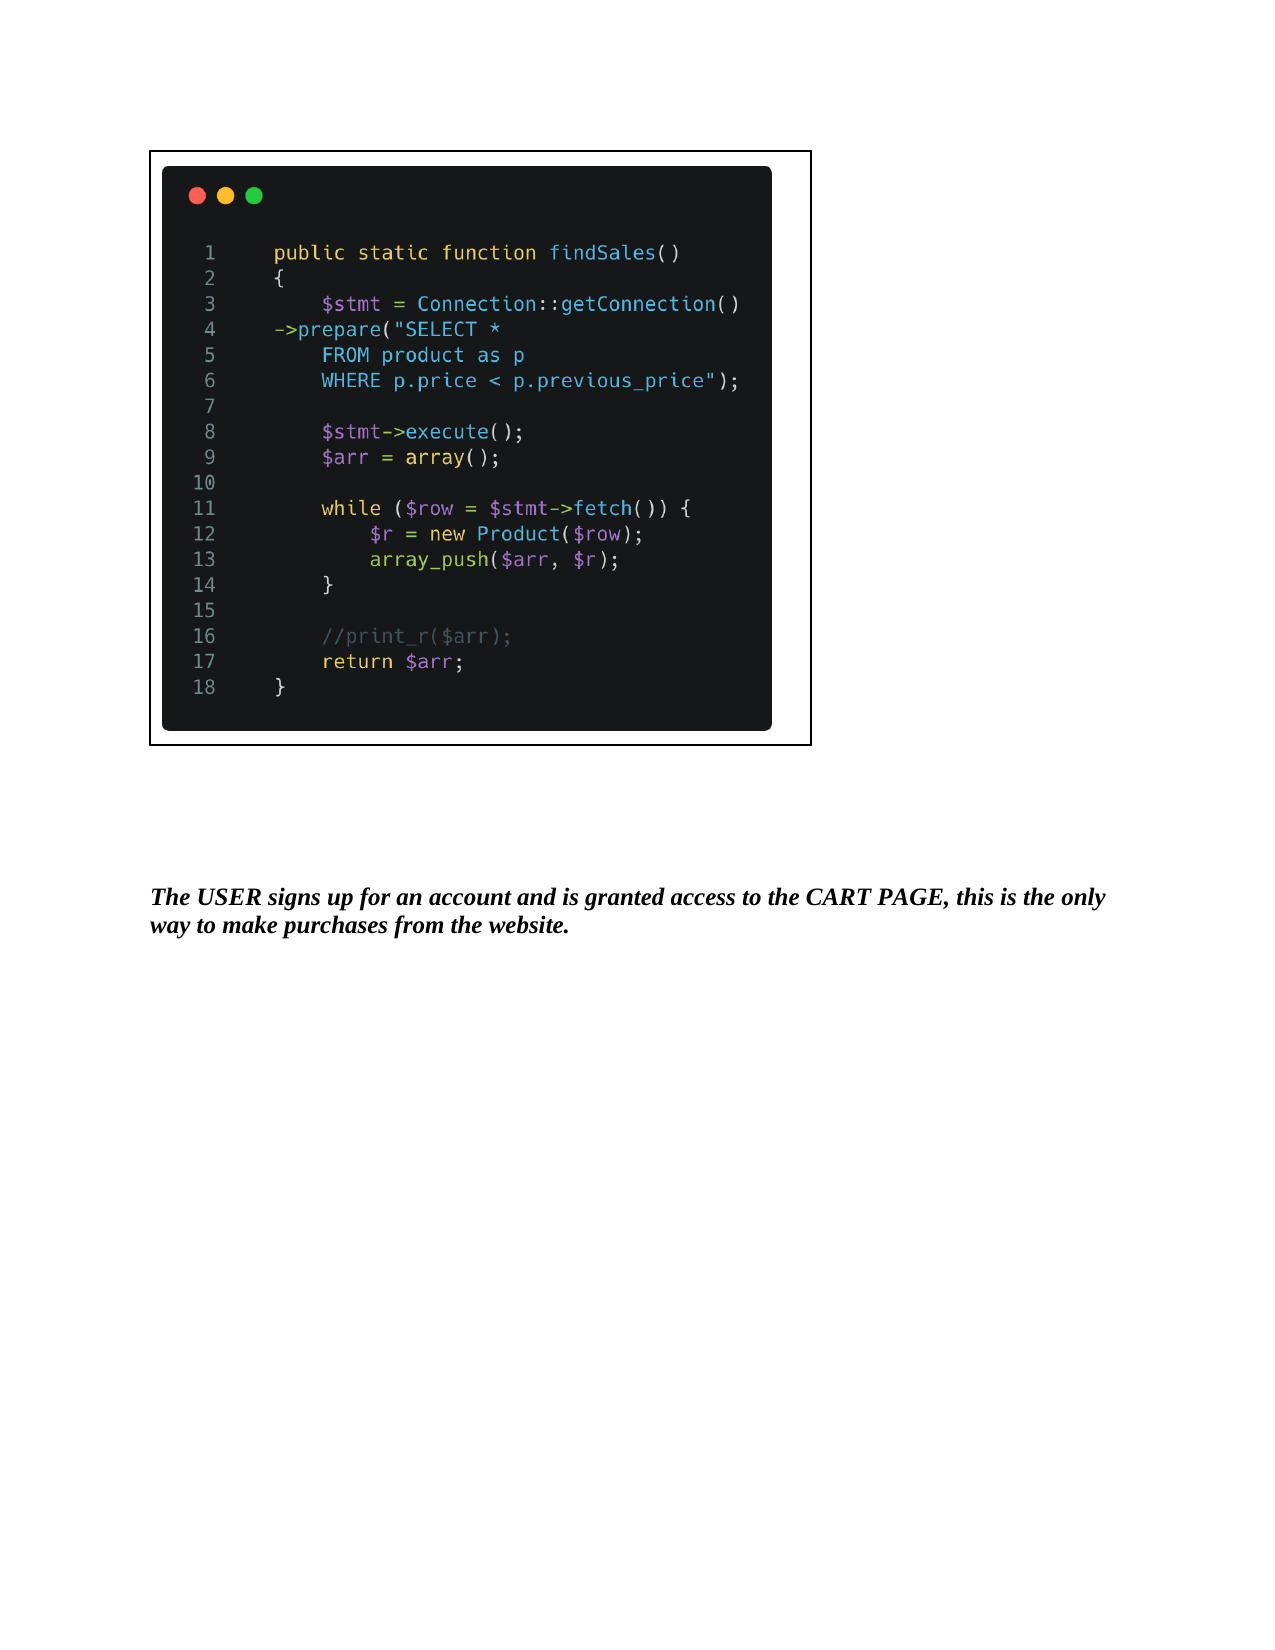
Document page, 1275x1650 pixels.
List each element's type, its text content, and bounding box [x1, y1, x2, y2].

table_cell [151, 152, 810, 743]
text The USER signs up for an account and is granted access to the CART PAGE, this is the only way to make purchases from the website. [150, 882, 1125, 939]
picture [160, 162, 773, 734]
